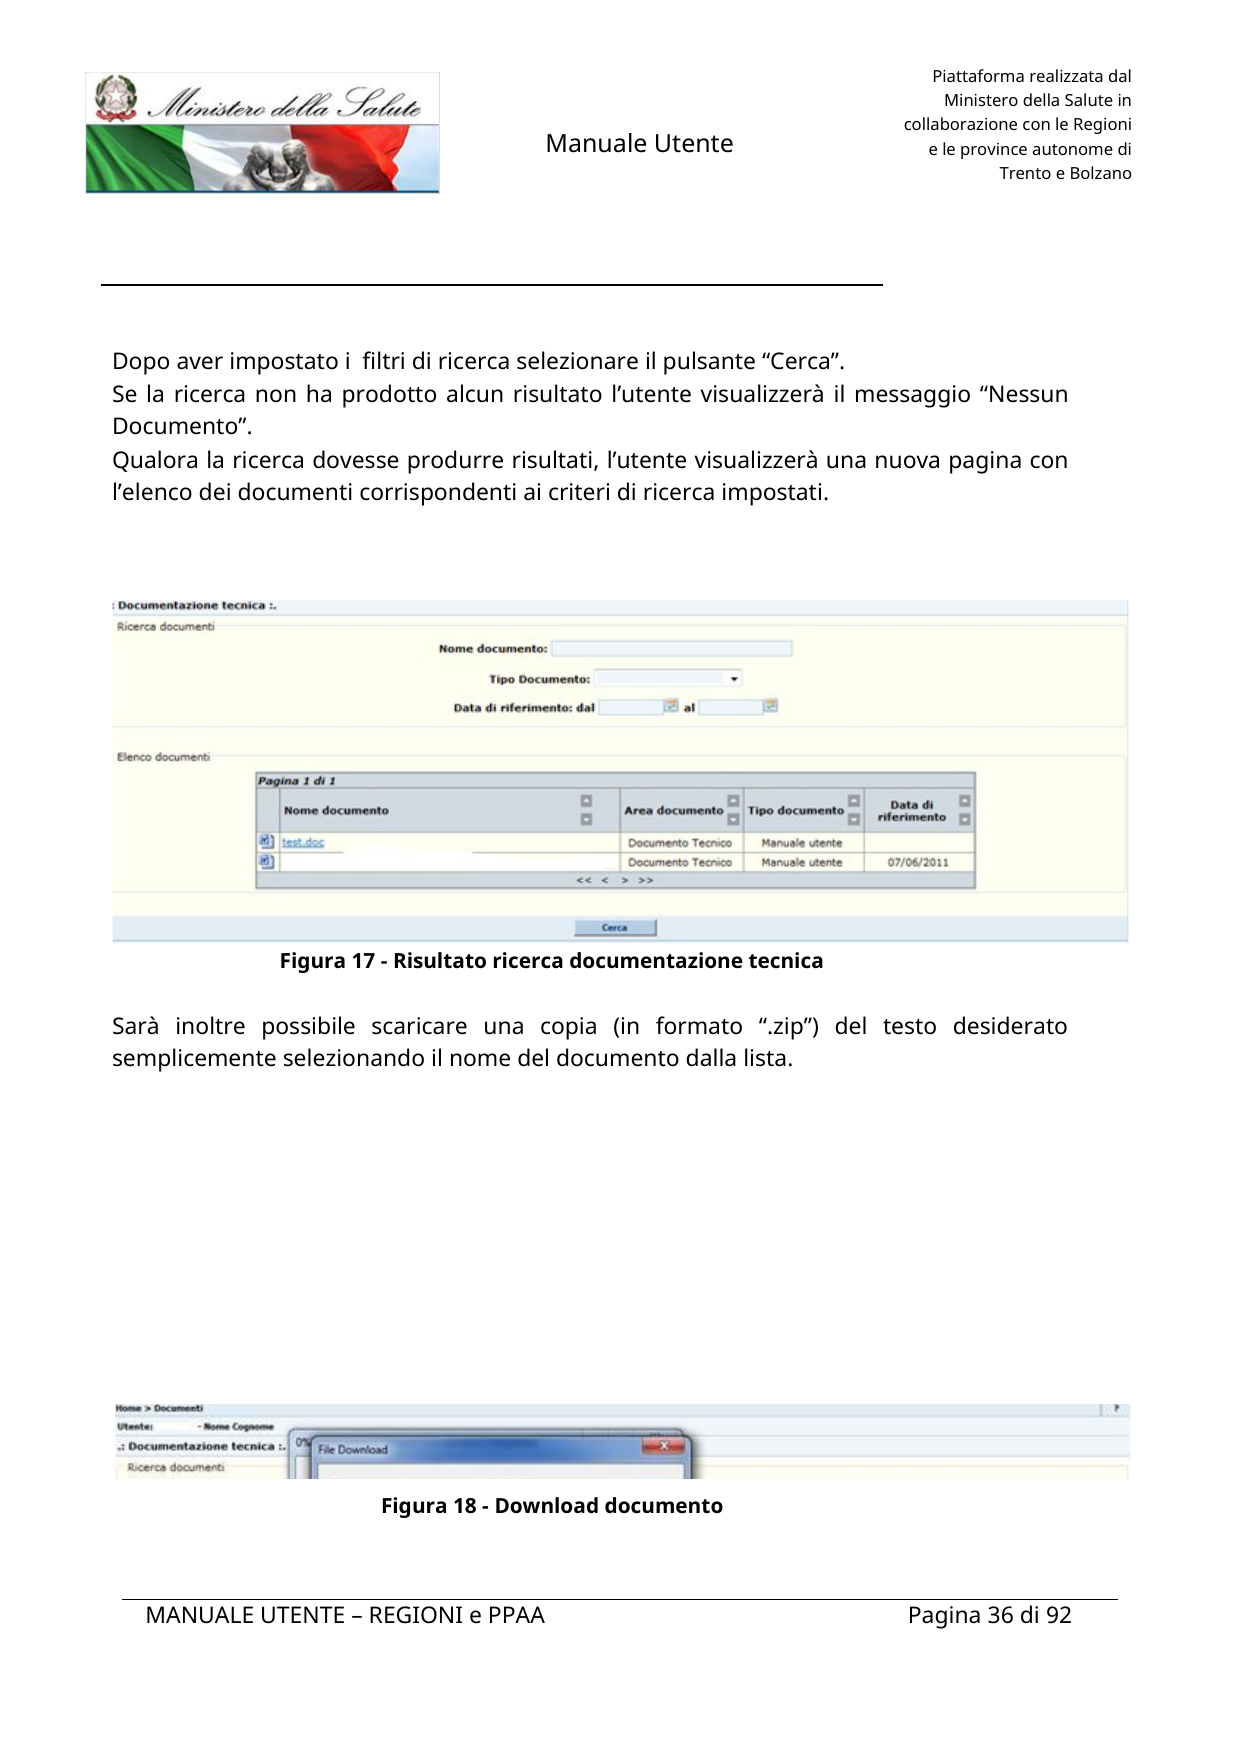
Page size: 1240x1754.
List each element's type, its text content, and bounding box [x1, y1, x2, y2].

text Sarà inoltre possibile scaricare una copia (in formato “.zip”) del testo desiderato semplicemente selezionando il nome del documento dalla lista. [112, 1010, 1069, 1073]
text Se la ricerca non ha prodotto alcun risultato l’utente visualizzerà il messaggio “Nessun Documento”. [112, 378, 1069, 441]
text Figura 18 - Download documento [112, 1491, 997, 1520]
text Figura 17 - Risultato ricerca documentazione tecnica [112, 946, 997, 974]
text Qualora la ricerca dovesse produrre risultati, l’utente visualizzerà una nuova pagina con l’elenco dei documenti corrispondenti ai criteri di ricerca impostati. [112, 443, 1069, 507]
text Dopo aver impostato i filtri di ricerca selezionare il pulsante “Cerca”. [112, 345, 1069, 376]
